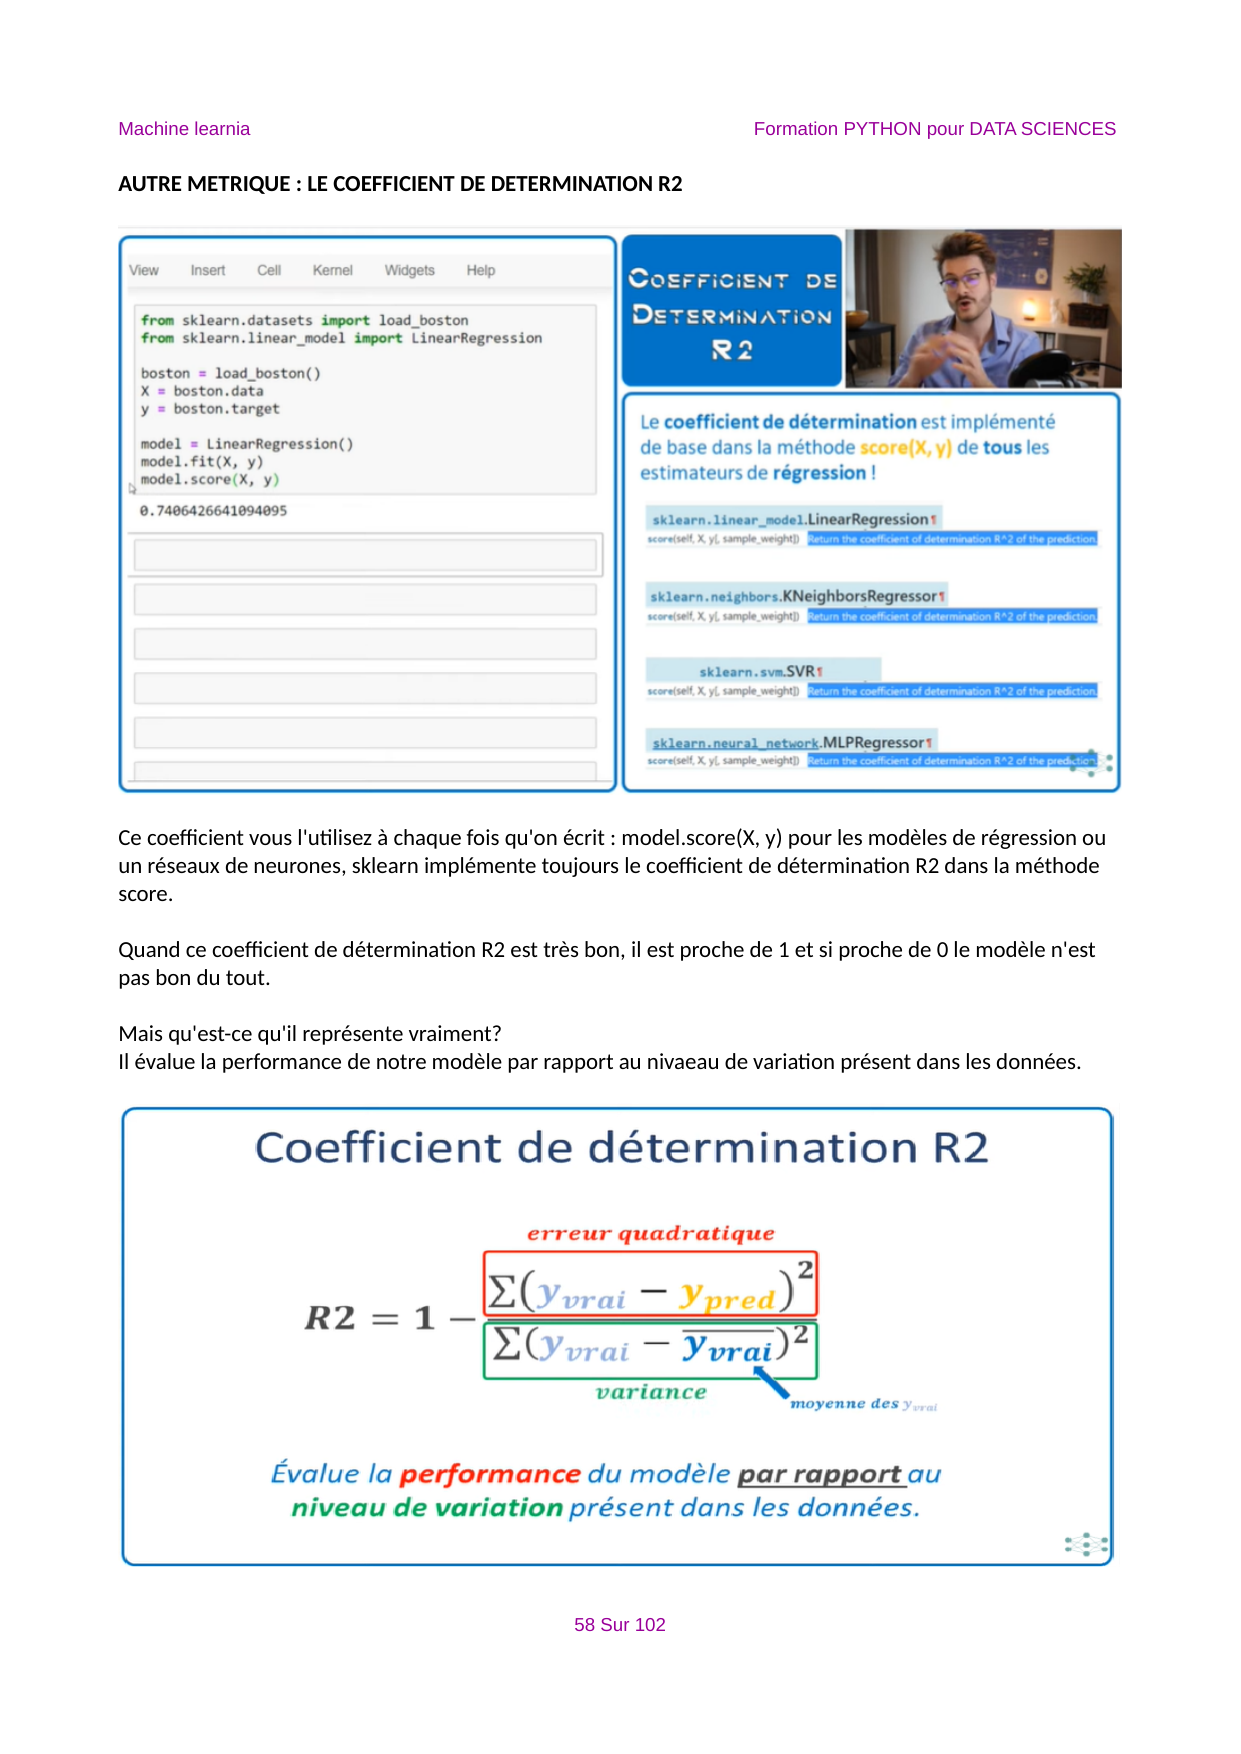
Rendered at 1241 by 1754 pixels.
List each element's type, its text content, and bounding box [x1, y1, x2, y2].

text Ce coefficient vous l'utilisez à chaque fois qu'on écrit : model.score(X, y) pour les modèles de régression ou un réseaux de neurones, sklearn implémente toujours le coefficient de détermination R2 dans la méthode score. [118, 823, 1122, 907]
text Il évalue la performance de notre modèle par rapport au nivaeau de variation présent dans les données. [118, 1047, 1122, 1075]
text Quand ce coefficient de détermination R2 est très bon, il est proche de 1 et si proche de 0 le modèle n'est pas bon du tout. [118, 935, 1122, 991]
text AUTRE METRIQUE : LE COEFFICIENT DE DETERMINATION R2 [118, 169, 1122, 197]
picture [118, 225, 1122, 795]
picture [118, 1103, 1122, 1567]
text Mais qu'est-ce qu'il représente vraiment? [118, 1019, 1122, 1047]
